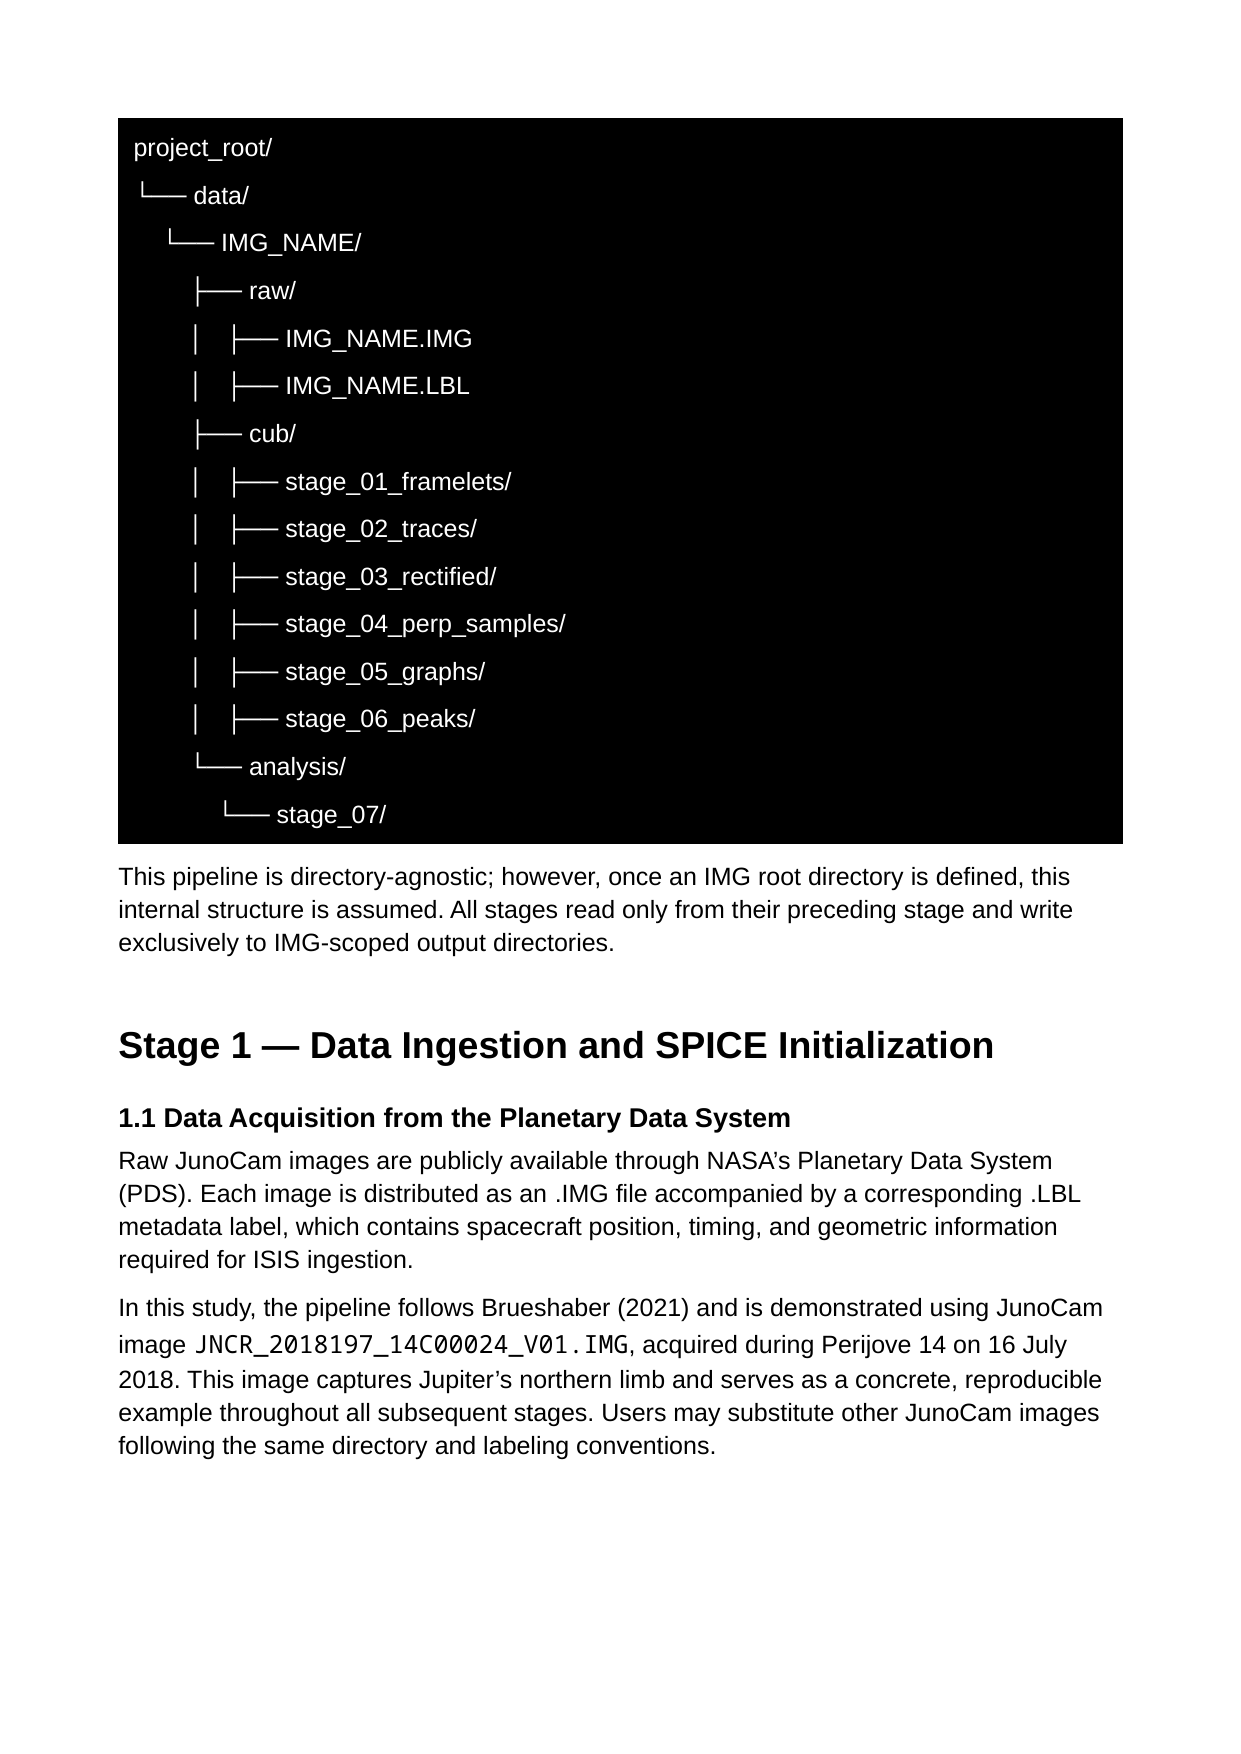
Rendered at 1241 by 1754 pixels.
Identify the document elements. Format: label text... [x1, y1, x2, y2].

text │ ├── IMG_NAME.LBL [119, 356, 1122, 400]
text Raw JunoCam images are publicly available through NASA’s Planetary Data System (PDS). Each image is distributed as an .IMG file accompanied by a corresponding .LBL metadata label, which contains spacecraft position, timing, and geometric information required for ISIS ingestion. [118, 1146, 1122, 1274]
text │ ├── stage_04_perp_samples/ [119, 594, 1122, 638]
text │ ├── IMG_NAME.IMG [119, 308, 1122, 352]
text │ ├── stage_05_graphs/ [119, 642, 1122, 686]
text └── data/ [119, 166, 1122, 209]
text Stage 1 — Data Ingestion and SPICE Initialization [118, 1024, 1122, 1067]
text └── stage_07/ [119, 784, 1122, 843]
text │ ├── stage_02_traces/ [119, 499, 1122, 543]
text ├── cub/ [119, 404, 1122, 448]
subtitle 1.1 Data Acquisition from the Planetary Data System [118, 1102, 1122, 1134]
text ├── raw/ [119, 261, 1122, 305]
text └── analysis/ [119, 737, 1122, 781]
text │ ├── stage_03_rectified/ [119, 547, 1122, 590]
text │ ├── stage_06_peaks/ [119, 689, 1122, 733]
text └── IMG_NAME/ [119, 213, 1122, 257]
text project_root/ [119, 119, 1122, 162]
text │ ├── stage_01_framelets/ [119, 451, 1122, 495]
text In this study, the pipeline follows Brueshaber (2021) and is demonstrated using JunoCam image JNCR_2018197_14C00024_V01.IMG, acquired during Perijove 14 on 16 July 2018. This image captures Jupiter’s northern limb and serves as a concrete, reproducible example throughout all subsequent stages. Users may substitute other JunoCam images following the same directory and labeling conventions. [118, 1293, 1122, 1460]
text This pipeline is directory-agnostic; however, once an IMG root directory is defined, this internal structure is assumed. All stages read only from their preceding stage and write exclusively to IMG-scoped output directories. [118, 862, 1122, 957]
